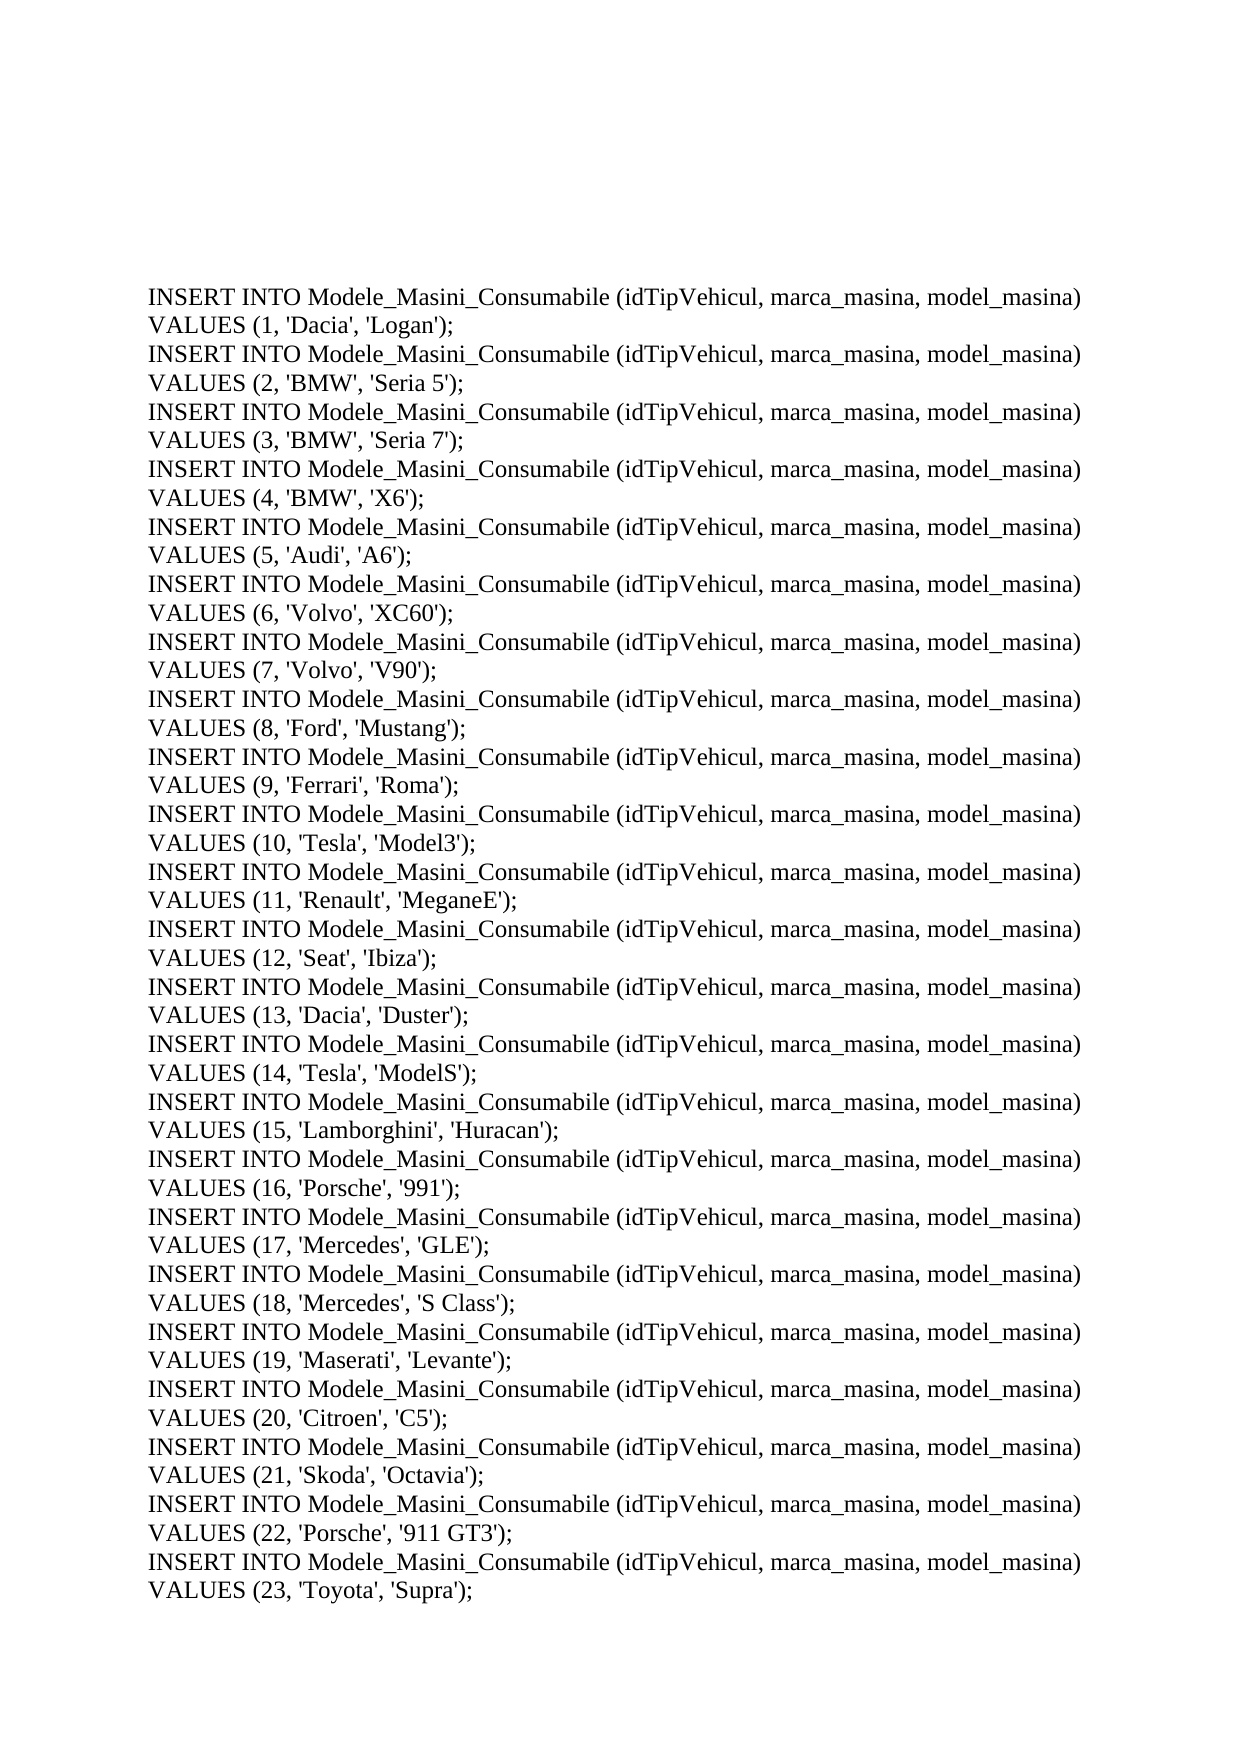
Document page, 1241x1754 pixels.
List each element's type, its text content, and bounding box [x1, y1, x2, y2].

text INSERT INTO Modele_Masini_Consumabile (idTipVehicul, marca_masina, model_masina) VALUES (1, 'Dacia', 'Logan'); INSERT INTO Modele_Masini_Consumabile (idTipVehicul, marca_masina, model_masina) VALUES (2, 'BMW', 'Seria 5'); INSERT INTO Modele_Masini_Consumabile (idTipVehicul, marca_masina, model_masina) VALUES (3, 'BMW', 'Seria 7'); INSERT INTO Modele_Masini_Consumabile (idTipVehicul, marca_masina, model_masina) VALUES (4, 'BMW', 'X6'); INSERT INTO Modele_Masini_Consumabile (idTipVehicul, marca_masina, model_masina) VALUES (5, 'Audi', 'A6'); INSERT INTO Modele_Masini_Consumabile (idTipVehicul, marca_masina, model_masina) VALUES (6, 'Volvo', 'XC60'); INSERT INTO Modele_Masini_Consumabile (idTipVehicul, marca_masina, model_masina) VALUES (7, 'Volvo', 'V90'); INSERT INTO Modele_Masini_Consumabile (idTipVehicul, marca_masina, model_masina) VALUES (8, 'Ford', 'Mustang'); INSERT INTO Modele_Masini_Consumabile (idTipVehicul, marca_masina, model_masina) VALUES (9, 'Ferrari', 'Roma'); INSERT INTO Modele_Masini_Consumabile (idTipVehicul, marca_masina, model_masina) VALUES (10, 'Tesla', 'Model3'); INSERT INTO Modele_Masini_Consumabile (idTipVehicul, marca_masina, model_masina) VALUES (11, 'Renault', 'MeganeE'); INSERT INTO Modele_Masini_Consumabile (idTipVehicul, marca_masina, model_masina) VALUES (12, 'Seat', 'Ibiza'); INSERT INTO Modele_Masini_Consumabile (idTipVehicul, marca_masina, model_masina) VALUES (13, 'Dacia', 'Duster'); INSERT INTO Modele_Masini_Consumabile (idTipVehicul, marca_masina, model_masina) VALUES (14, 'Tesla', 'ModelS'); INSERT INTO Modele_Masini_Consumabile (idTipVehicul, marca_masina, model_masina) VALUES (15, 'Lamborghini', 'Huracan'); INSERT INTO Modele_Masini_Consumabile (idTipVehicul, marca_masina, model_masina) VALUES (16, 'Porsche', '991'); INSERT INTO Modele_Masini_Consumabile (idTipVehicul, marca_masina, model_masina) VALUES (17, 'Mercedes', 'GLE'); INSERT INTO Modele_Masini_Consumabile (idTipVehicul, marca_masina, model_masina) VALUES (18, 'Mercedes', 'S Class'); INSERT INTO Modele_Masini_Consumabile (idTipVehicul, marca_masina, model_masina) VALUES (19, 'Maserati', 'Levante'); INSERT INTO Modele_Masini_Consumabile (idTipVehicul, marca_masina, model_masina) VALUES (20, 'Citroen', 'C5'); INSERT INTO Modele_Masini_Consumabile (idTipVehicul, marca_masina, model_masina) VALUES (21, 'Skoda', 'Octavia'); INSERT INTO Modele_Masini_Consumabile (idTipVehicul, marca_masina, model_masina) VALUES (22, 'Porsche', '911 GT3'); INSERT INTO Modele_Masini_Consumabile (idTipVehicul, marca_masina, model_masina) VALUES (23, 'Toyota', 'Supra'); [148, 282, 1093, 1604]
